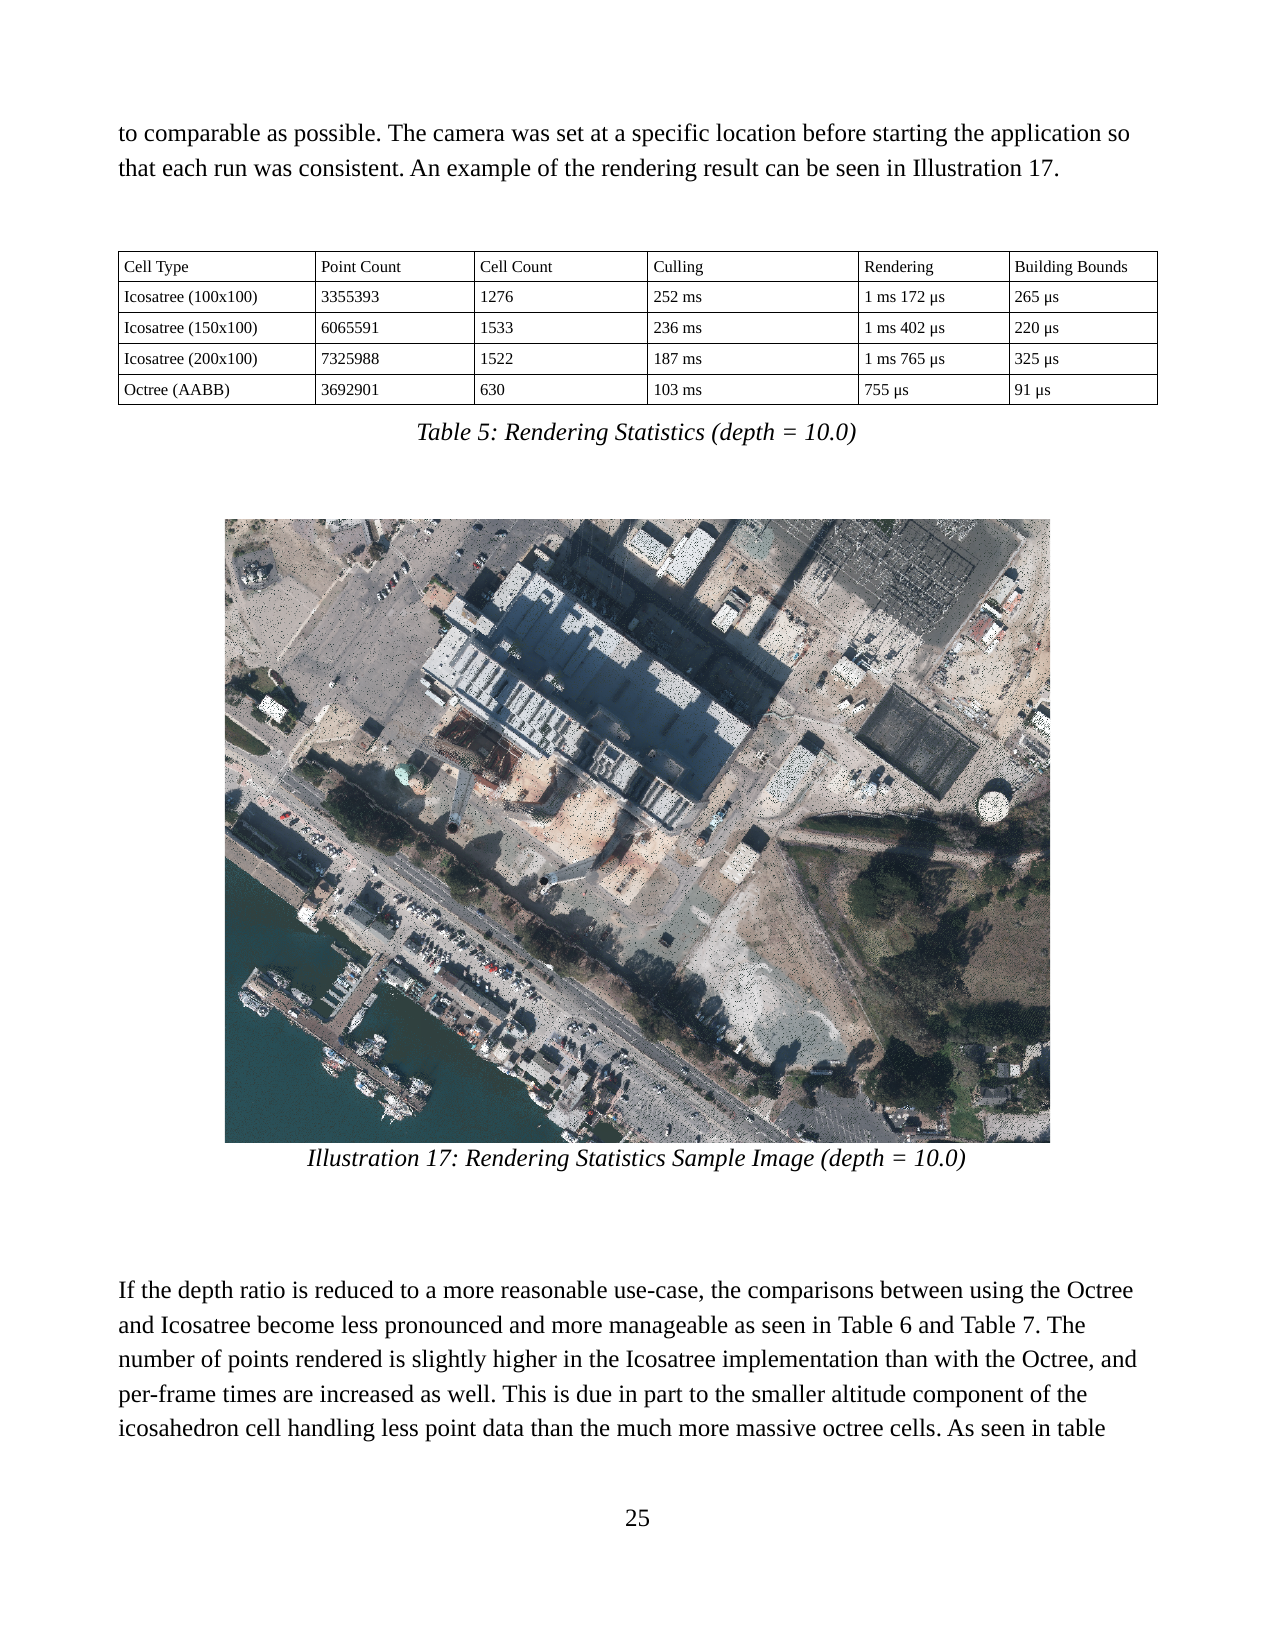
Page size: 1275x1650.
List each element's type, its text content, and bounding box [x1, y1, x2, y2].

table_header Rendering [859, 252, 1009, 281]
table_header Culling [648, 252, 858, 281]
table_cell 6065591 [316, 313, 474, 343]
table_header Cell Count [475, 252, 647, 281]
table_cell 1 ms 172 μs [859, 282, 1009, 312]
text If the depth ratio is reduced to a more reasonable use-case, the comparisons between using the Octree and Icosatree become less pronounced and more manageable as seen in Table 6 and Table 7. The number of points rendered is slightly higher in the Icosatree implementation than with the Octree, and per-frame times are increased as well. This is due in part to the smaller altitude component of the icosahedron cell handling less point data than the much more massive octree cells. As seen in table [118, 1276, 1157, 1442]
table_cell 220 μs [1010, 313, 1157, 343]
table_cell 630 [475, 375, 647, 404]
table_cell 103 ms [648, 375, 858, 404]
table_cell 252 ms [648, 282, 858, 312]
table_cell 91 μs [1010, 375, 1157, 404]
table_cell Icosatree (150x100) [119, 313, 315, 343]
table_cell 1522 [475, 344, 647, 374]
text Illustration 17: Rendering Statistics Sample Image (depth = 10.0) [225, 1143, 1050, 1172]
table_cell 1 ms 765 μs [859, 344, 1009, 374]
table_cell 3692901 [316, 375, 474, 404]
table_cell 1 ms 402 μs [859, 313, 1009, 343]
table_cell 187 ms [648, 344, 858, 374]
table_cell 7325988 [316, 344, 474, 374]
text to comparable as possible. The camera was set at a specific location before starting the application so that each run was consistent. An example of the rendering result can be seen in Illustration 17. [118, 118, 1157, 181]
table_cell Icosatree (100x100) [119, 282, 315, 312]
table_header Point Count [316, 252, 474, 281]
table_cell Octree (AABB) [119, 375, 315, 404]
table_cell 325 μs [1010, 344, 1157, 374]
table_cell Icosatree (200x100) [119, 344, 315, 374]
picture [224, 519, 1051, 1143]
table_cell 265 μs [1010, 282, 1157, 312]
table_cell 1533 [475, 313, 647, 343]
table_cell 3355393 [316, 282, 474, 312]
table_cell 1276 [475, 282, 647, 312]
table_cell 755 μs [859, 375, 1009, 404]
text Table 5: Rendering Statistics (depth = 10.0) [118, 417, 1157, 446]
table_header Cell Type [119, 252, 315, 281]
table_header Building Bounds [1010, 252, 1157, 281]
table_cell 236 ms [648, 313, 858, 343]
